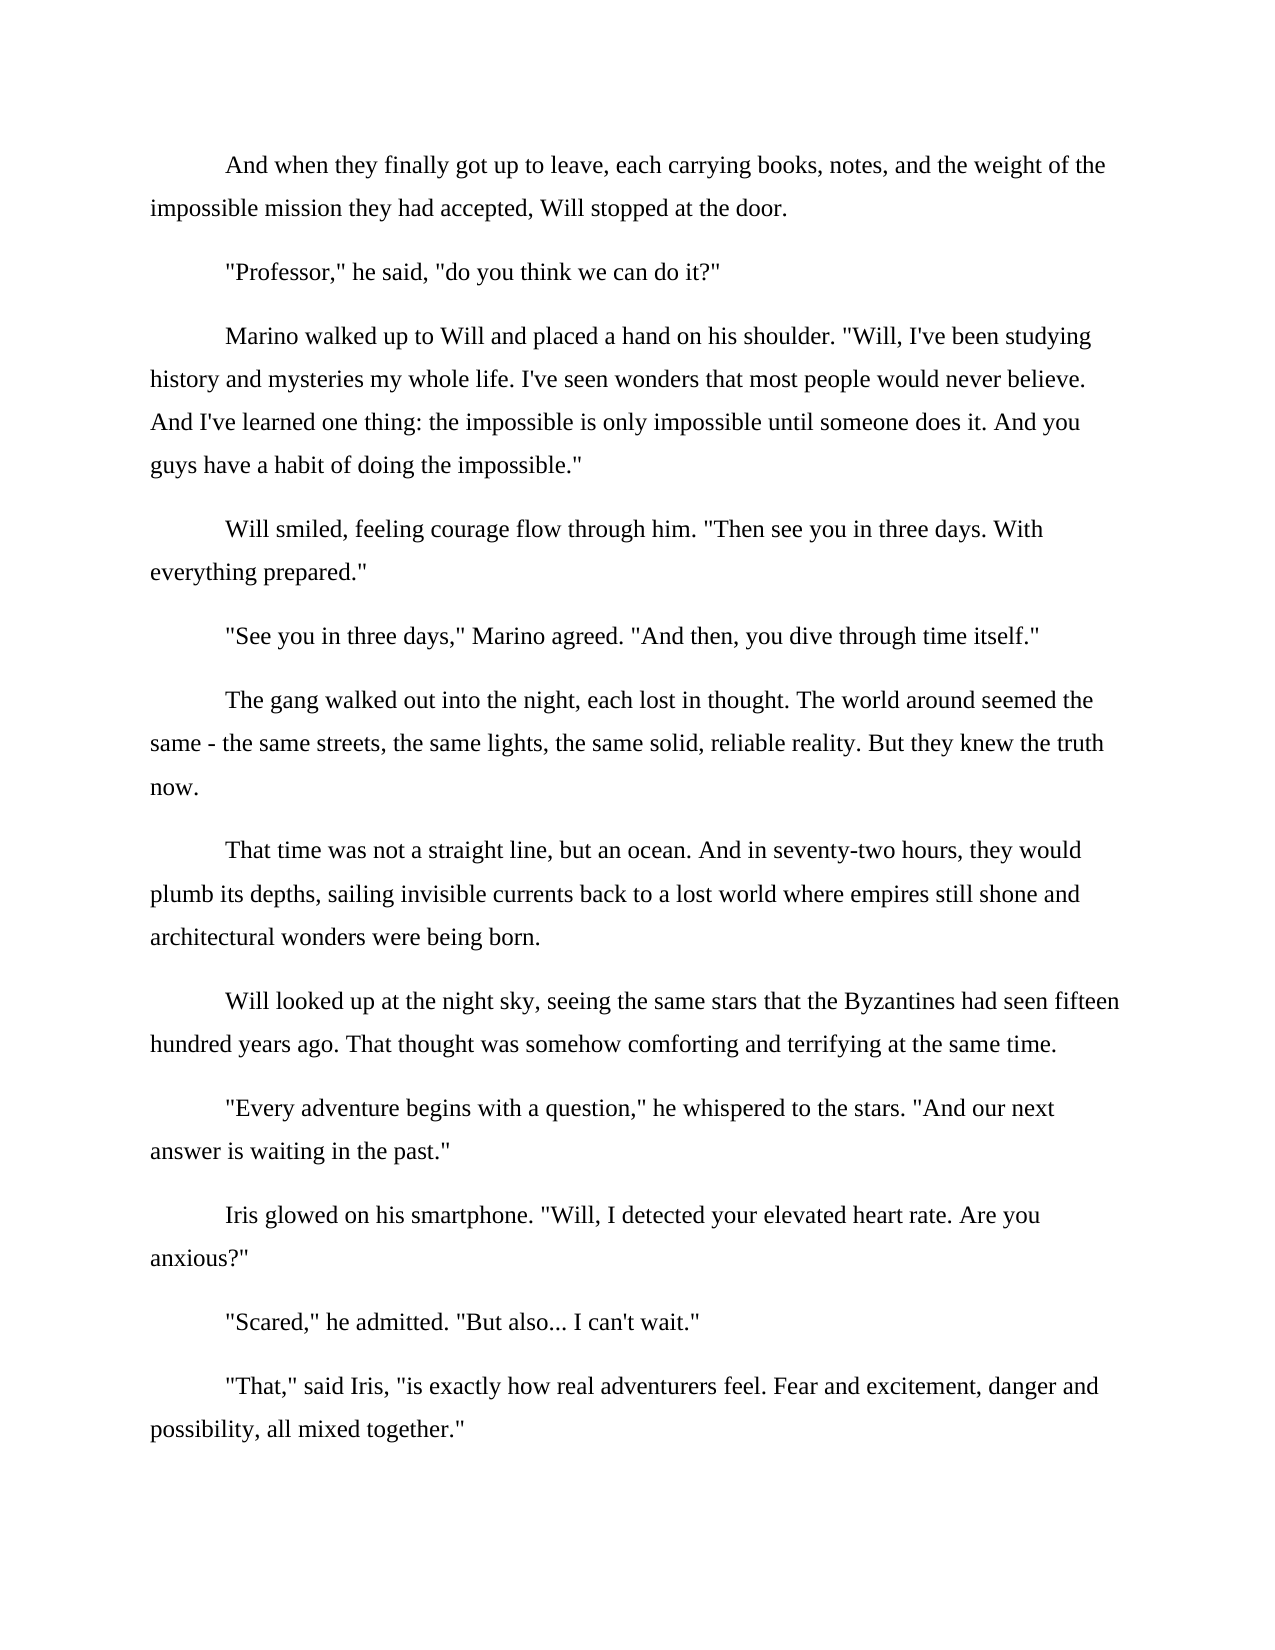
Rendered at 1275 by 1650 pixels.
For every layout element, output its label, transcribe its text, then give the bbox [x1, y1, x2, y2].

text That time was not a straight line, but an ocean. And in seventy-two hours, they would plumb its depths, sailing invisible currents back to a lost world where empires still shone and architectural wonders were being born. [150, 836, 1125, 951]
text Marino walked up to Will and placed a hand on his shoulder. "Will, I've been studying history and mysteries my whole life. I've seen wonders that most people would never believe. And I've learned one thing: the impossible is only impossible until someone does it. And you guys have a habit of doing the impossible." [150, 321, 1125, 479]
text "Professor," he said, "do you think we can do it?" [150, 257, 1125, 286]
text "That," said Iris, "is exactly how real adventurers feel. Fear and excitement, danger and possibility, all mixed together." [150, 1371, 1125, 1443]
text And when they finally got up to leave, each carrying books, notes, and the weight of the impossible mission they had accepted, Will stopped at the door. [150, 150, 1125, 222]
text "Every adventure begins with a question," he whispered to the stars. "And our next answer is waiting in the past." [150, 1093, 1125, 1165]
text "See you in three days," Marino agreed. "And then, you dive through time itself." [150, 621, 1125, 650]
text Will looked up at the night sky, seeing the same stars that the Byzantines had seen fifteen hundred years ago. That thought was somehow comforting and terrifying at the same time. [150, 986, 1125, 1058]
text Iris glowed on his smartphone. "Will, I detected your elevated heart rate. Are you anxious?" [150, 1200, 1125, 1272]
text "Scared," he admitted. "But also... I can't wait." [150, 1307, 1125, 1336]
text Will smiled, feeling courage flow through him. "Then see you in three days. With everything prepared." [150, 514, 1125, 586]
text The gang walked out into the night, each lost in thought. The world around seemed the same - the same streets, the same lights, the same solid, reliable reality. But they knew the truth now. [150, 685, 1125, 800]
